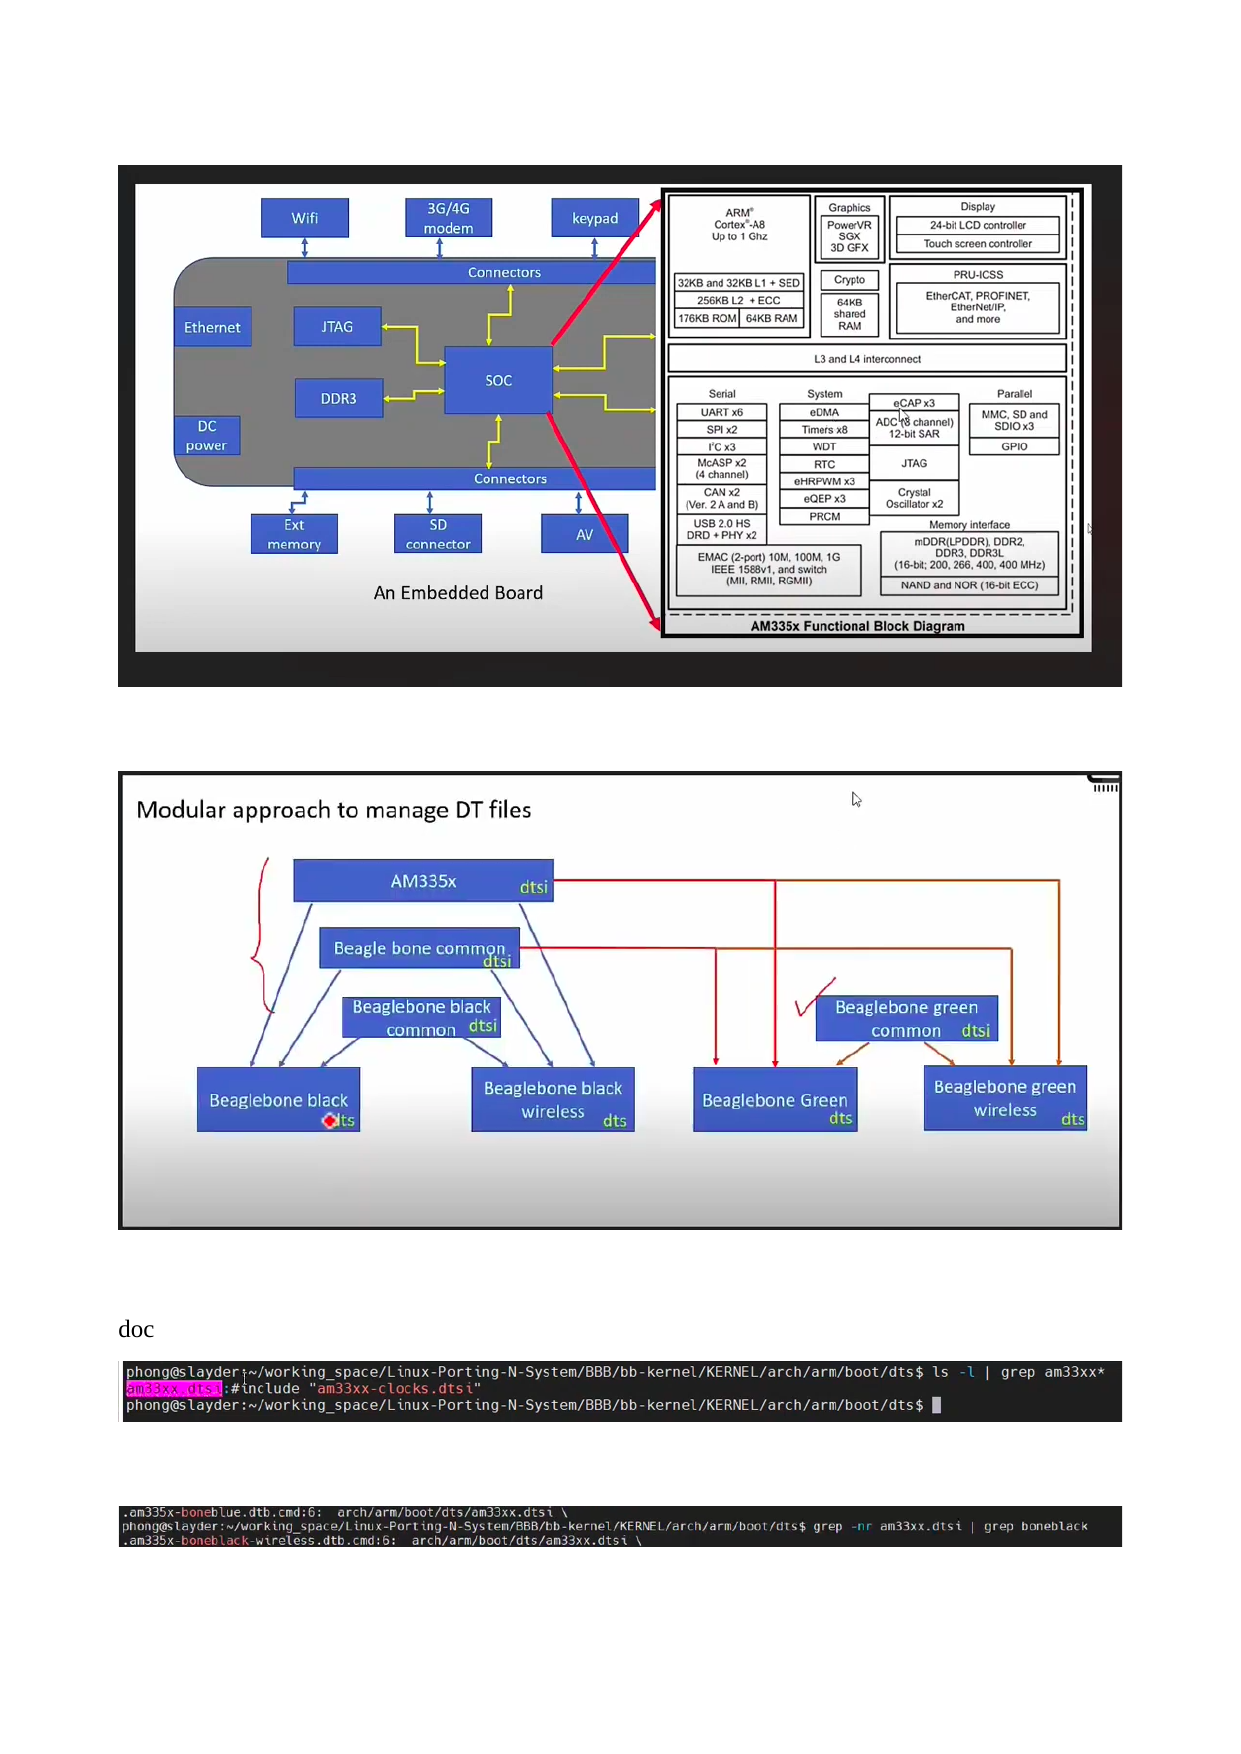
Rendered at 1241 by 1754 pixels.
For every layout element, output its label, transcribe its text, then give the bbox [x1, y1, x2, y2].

text doc [118, 1314, 1122, 1343]
picture [118, 1361, 1123, 1422]
picture [118, 165, 1123, 687]
picture [118, 771, 1123, 1230]
picture [118, 1506, 1123, 1547]
